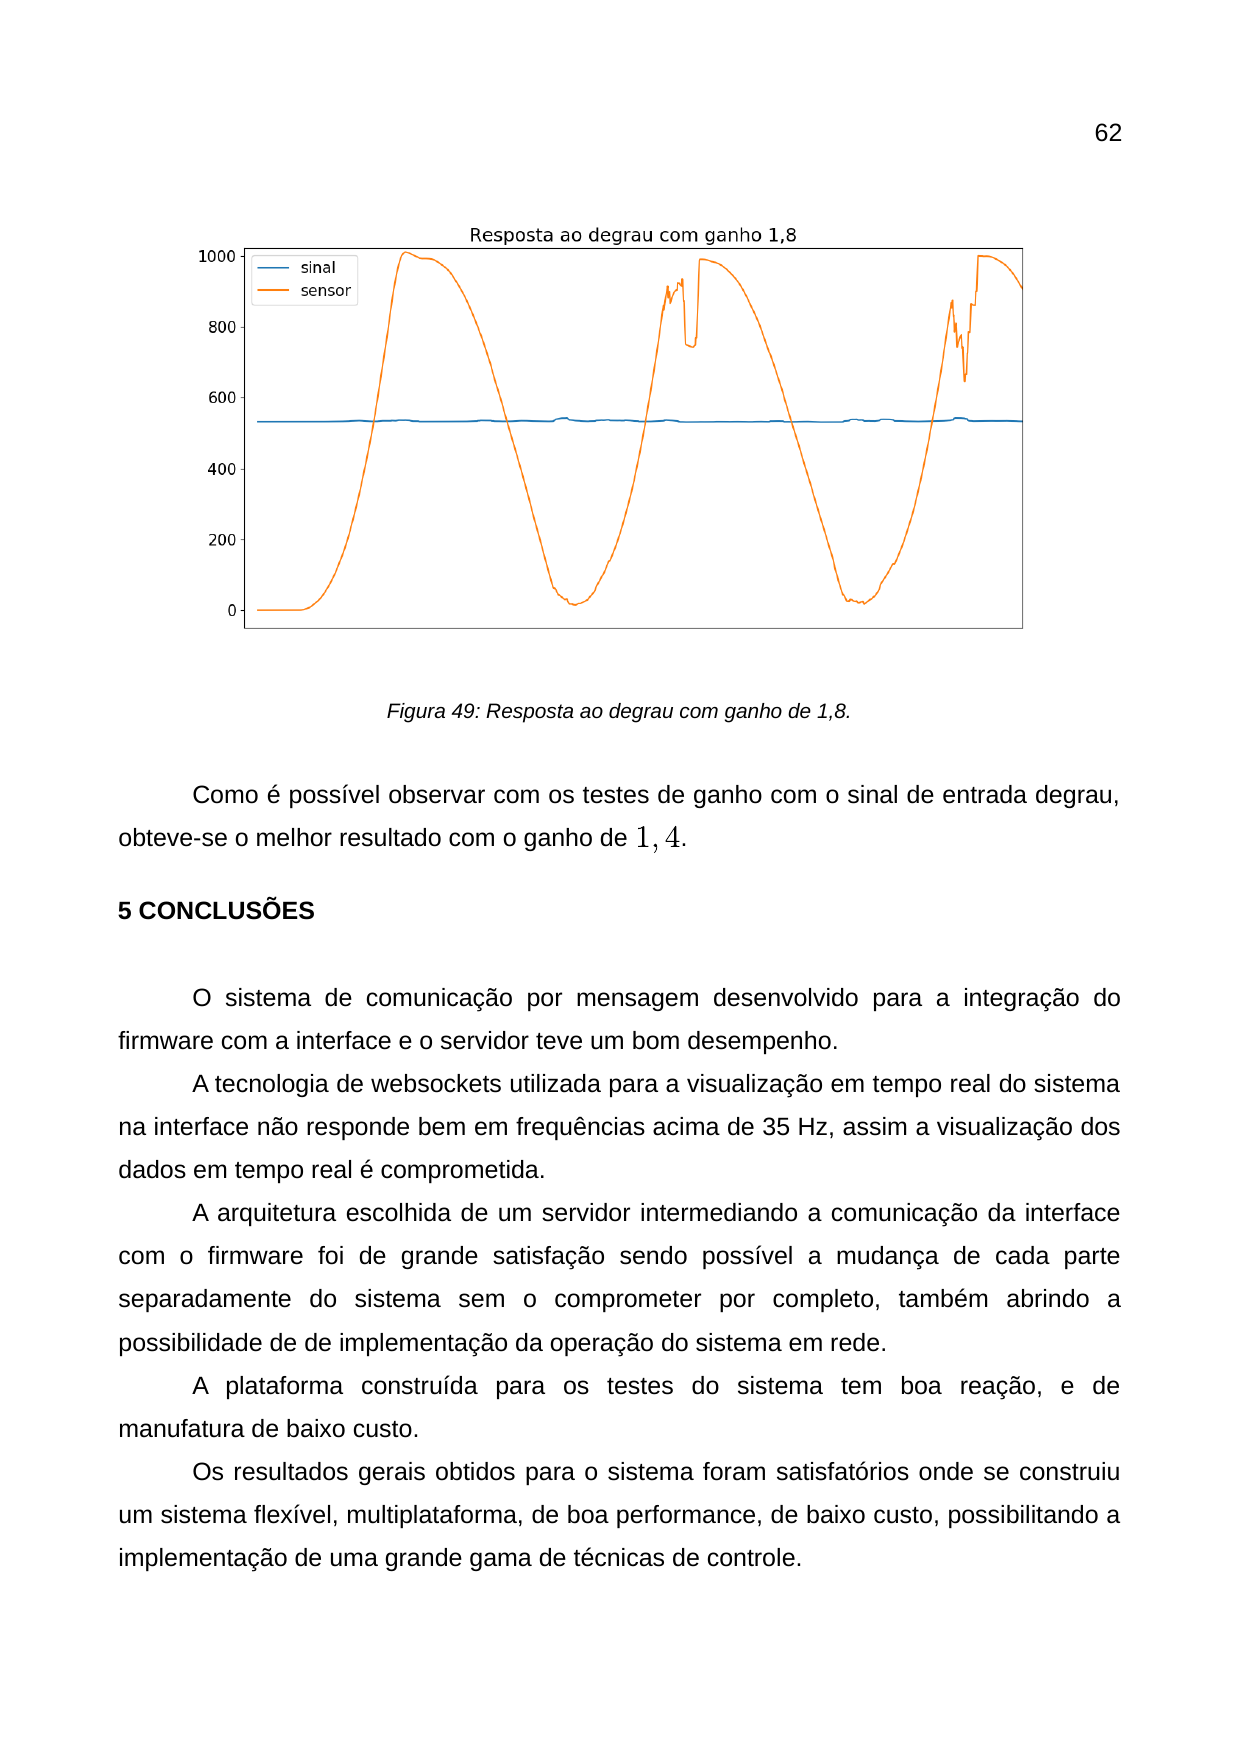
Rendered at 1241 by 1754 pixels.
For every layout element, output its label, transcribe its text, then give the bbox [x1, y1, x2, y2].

picture [118, 188, 1123, 682]
text Como é possível observar com os testes de ganho com o sinal de entrada degrau, obteve-se o melhor resultado com o ganho de . [118, 780, 1122, 853]
text A plataforma construída para os testes do sistema tem boa reação, e de manufatura de baixo custo. [118, 1371, 1122, 1442]
text A tecnologia de websockets utilizada para a visualização em tempo real do sistema na interface não responde bem em frequências acima de 35 Hz, assim a visualização dos dados em tempo real é comprometida. [118, 1069, 1122, 1184]
text Figura 49: Resposta ao degrau com ganho de 1,8. [118, 682, 1122, 723]
text Os resultados gerais obtidos para o sistema foram satisfatórios onde se construiu um sistema flexível, multiplataforma, de boa performance, de baixo custo, possibilitando a implementação de uma grande gama de técnicas de controle. [118, 1457, 1122, 1572]
text A arquitetura escolhida de um servidor intermediando a comunicação da interface com o firmware foi de grande satisfação sendo possível a mudança de cada parte separadamente do sistema sem o comprometer por completo, também abrindo a possibilidade de de implementação da operação do sistema em rede. [118, 1198, 1122, 1356]
subtitle 5 CONCLUSÕES [118, 896, 1122, 925]
text O sistema de comunicação por mensagem desenvolvido para a integração do firmware com a interface e o servidor teve um bom desempenho. [118, 982, 1122, 1054]
